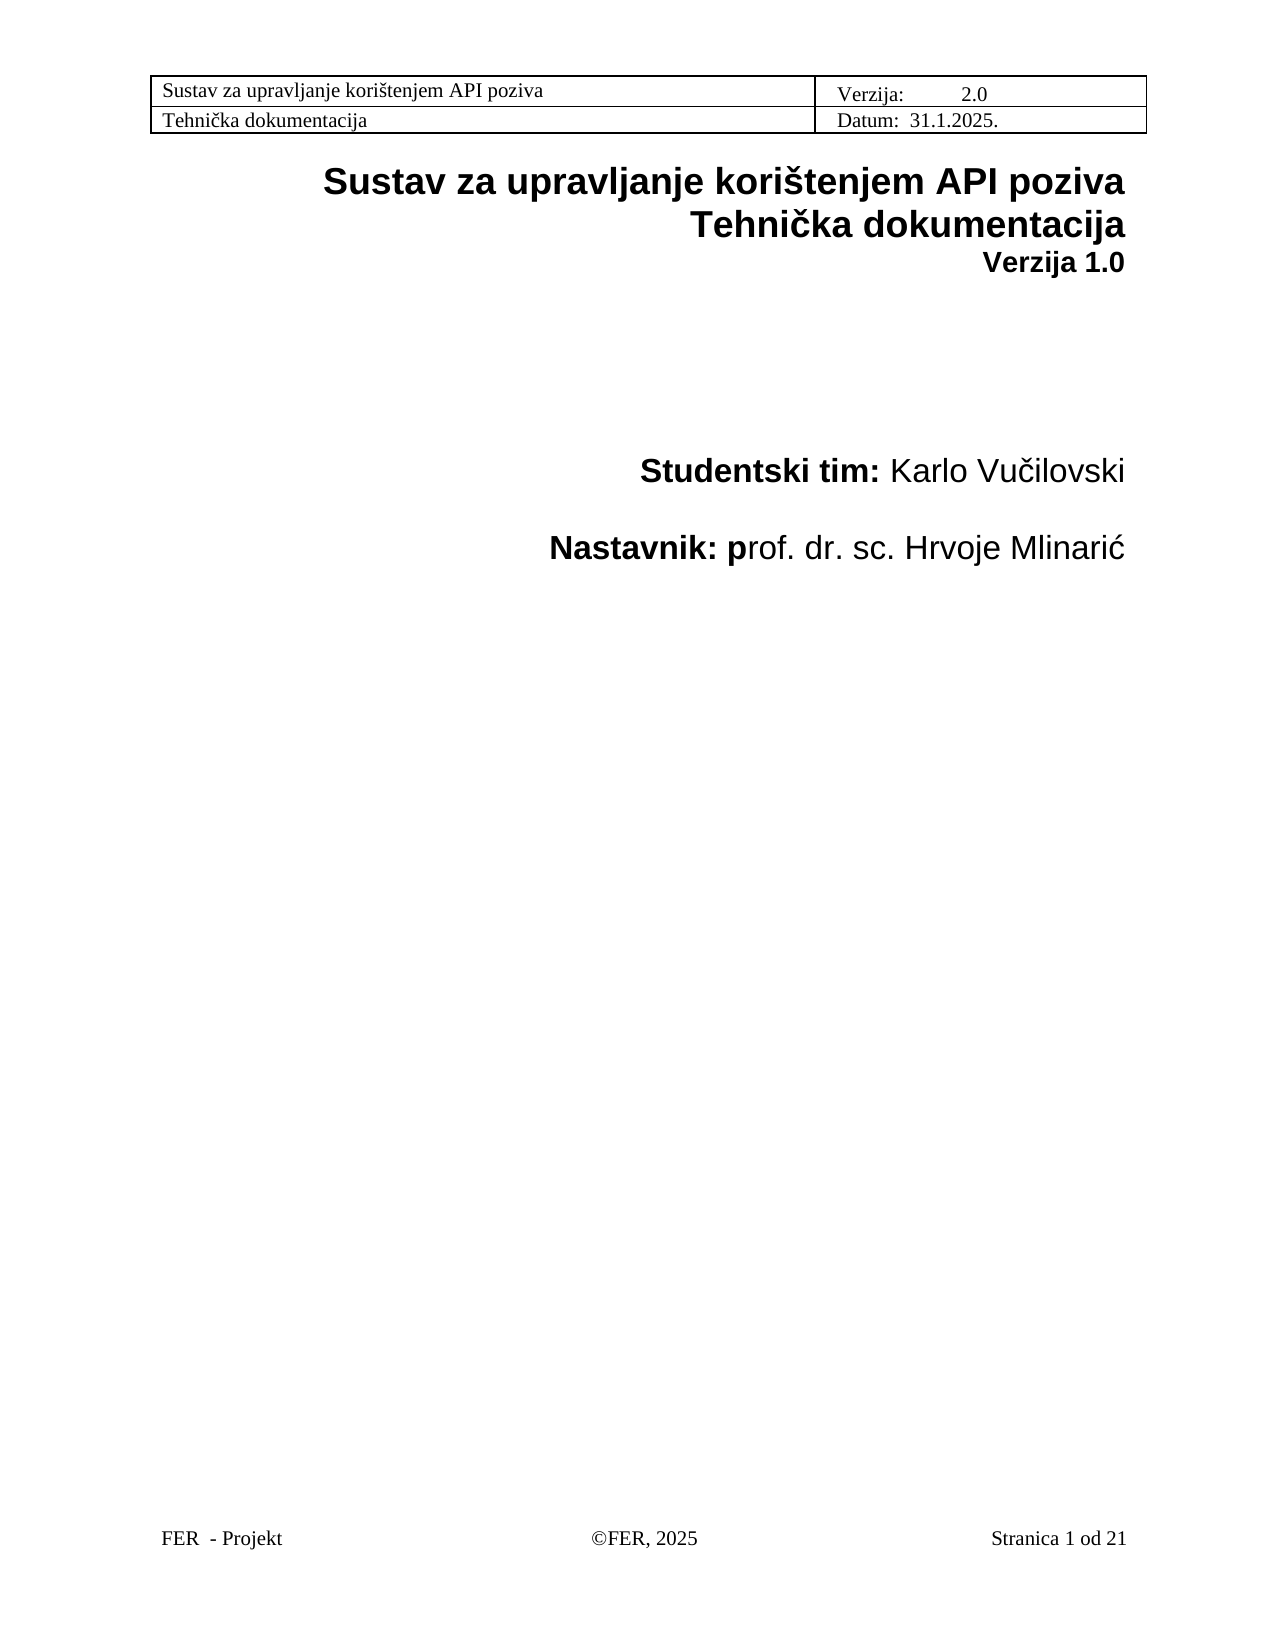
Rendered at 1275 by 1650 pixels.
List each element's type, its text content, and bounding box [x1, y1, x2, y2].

title Nastavnik: prof. dr. sc. Hrvoje Mlinarić [150, 528, 1125, 566]
title Sustav za upravljanje korištenjem API poziva [150, 159, 1125, 202]
title Studentski tim: Karlo Vučilovski [150, 451, 1125, 489]
title Verzija 1.0 [150, 245, 1125, 279]
title Tehnička dokumentacija [150, 202, 1125, 245]
